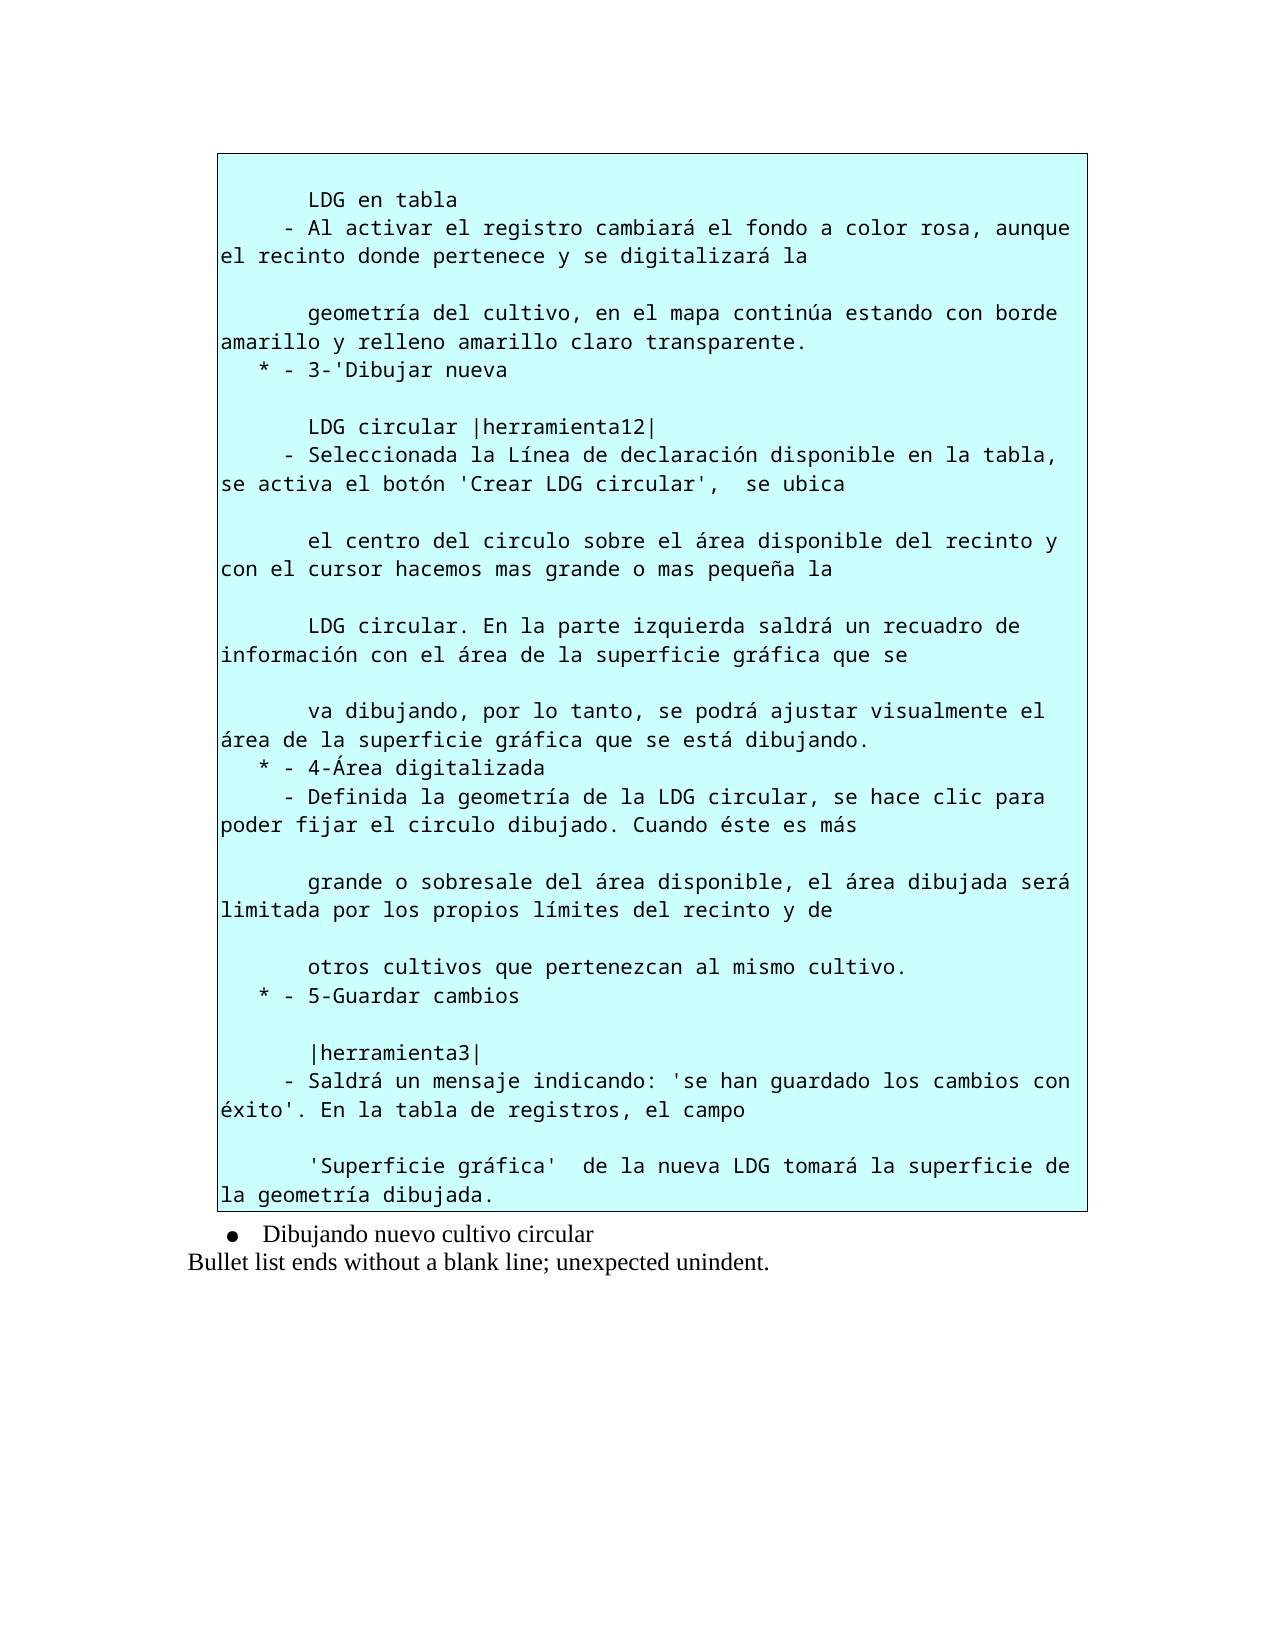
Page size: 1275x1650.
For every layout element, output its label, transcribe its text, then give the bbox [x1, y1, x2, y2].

text LDG en tabla - Al activar el registro cambiará el fondo a color rosa, aunque el recinto donde pertenece y se digitalizará la geometría del cultivo, en el mapa continúa estando con borde amarillo y relleno amarillo claro transparente. * - 3-'Dibujar nueva LDG circular |herramienta12| - Seleccionada la Línea de declaración disponible en la tabla, se activa el botón 'Crear LDG circular', se ubica el centro del circulo sobre el área disponible del recinto y con el cursor hacemos mas grande o mas pequeña la LDG circular. En la parte izquierda saldrá un recuadro de información con el área de la superficie gráfica que se va dibujando, por lo tanto, se podrá ajustar visualmente el área de la superficie gráfica que se está dibujando. * - 4-Área digitalizada - Definida la geometría de la LDG circular, se hace clic para poder fijar el circulo dibujado. Cuando éste es más grande o sobresale del área disponible, el área dibujada será limitada por los propios límites del recinto y de otros cultivos que pertenezcan al mismo cultivo. * - 5-Guardar cambios |herramienta3| - Saldrá un mensaje indicando: 'se han guardado los cambios con éxito'. En la tabla de registros, el campo 'Superficie gráfica' de la nueva LDG tomará la superficie de la geometría dibujada. [218, 154, 1087, 1211]
text Bullet list ends without a blank line; unexpected unindent. [187, 1248, 1087, 1276]
list Dibujando nuevo cultivo circular [225, 1221, 1087, 1248]
